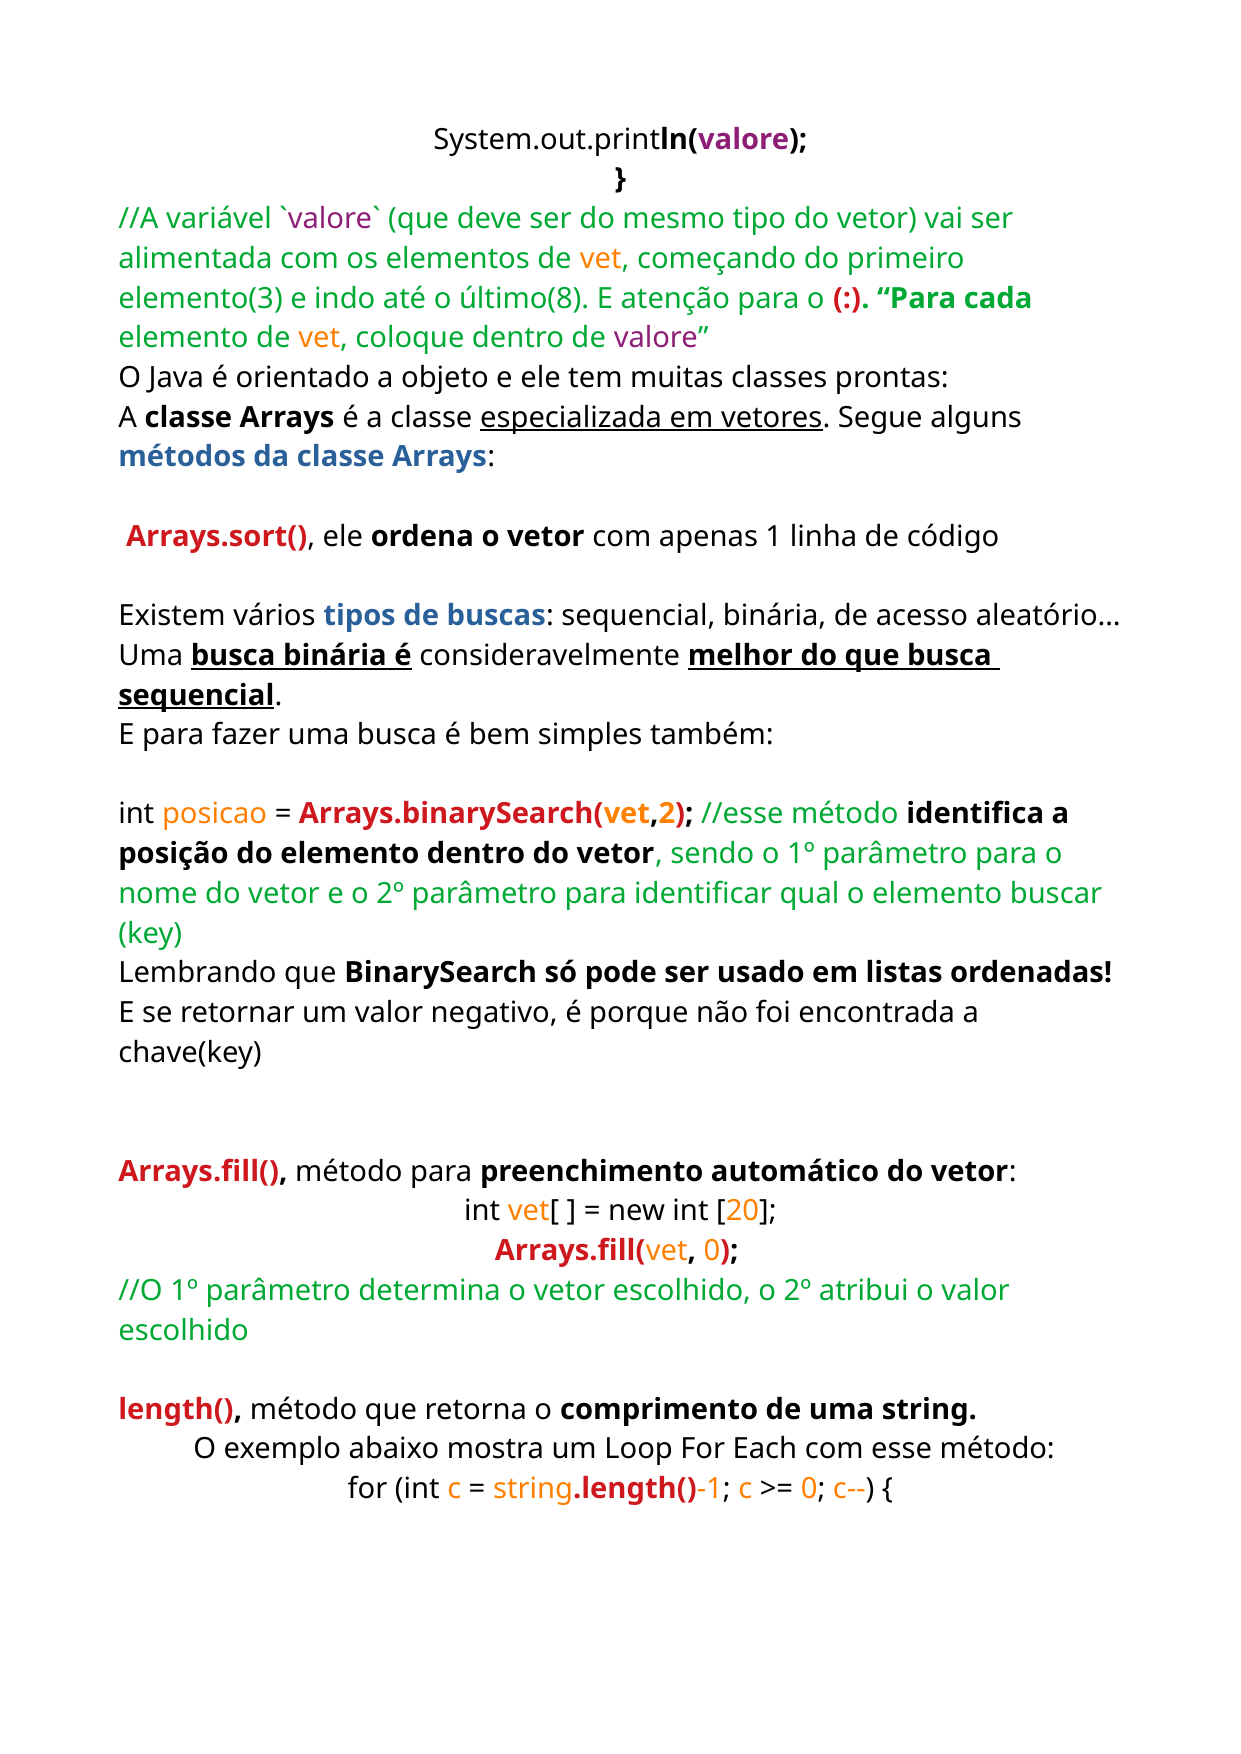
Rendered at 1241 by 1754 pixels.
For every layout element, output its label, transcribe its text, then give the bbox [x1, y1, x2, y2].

text métodos da classe Arrays: [118, 436, 1122, 475]
text //A variável `valore` (que deve ser do mesmo tipo do vetor) vai ser alimentada com os elementos de vet, começando do primeiro elemento(3) e indo até o último(8). E atenção para o (:). “Para cada elemento de vet, coloque dentro de valore” [118, 197, 1122, 356]
text int vet[ ] = new int [20]; [118, 1190, 1122, 1229]
text int posicao = Arrays.binarySearch(vet,2); //esse método identifica a posição do elemento dentro do vetor, sendo o 1º parâmetro para o nome do vetor e o 2º parâmetro para identificar qual o elemento buscar (key) [118, 793, 1122, 952]
text O Java é orientado a objeto e ele tem muitas classes prontas: A classe Arrays é a classe especializada em vetores. Segue alguns [118, 356, 1122, 436]
text //O 1º parâmetro determina o vetor escolhido, o 2º atribui o valor escolhido [118, 1269, 1122, 1348]
text Lembrando que BinarySearch só pode ser usado em listas ordenadas! [118, 952, 1122, 991]
text Arrays.sort(), ele ordena o vetor com apenas 1 linha de código [118, 515, 1122, 555]
text } [118, 158, 1122, 197]
list O exemplo abaixo mostra um Loop For Each com esse método: [156, 1428, 1122, 1467]
text System.out.println(valore); [118, 118, 1122, 158]
text for (int c = string.length()-1; c >= 0; c--) { [118, 1467, 1122, 1507]
text Arrays.fill(vet, 0); [118, 1229, 1122, 1269]
text length(), método que retorna o comprimento de uma string. [118, 1388, 1122, 1428]
text Arrays.fill(), método para preenchimento automático do vetor: [118, 1150, 1122, 1190]
text E para fazer uma busca é bem simples também: [118, 713, 1122, 753]
text E se retornar um valor negativo, é porque não foi encontrada a chave(key) [118, 991, 1122, 1071]
text Uma busca binária é consideravelmente melhor do que busca sequencial. [118, 634, 1122, 713]
text Existem vários tipos de buscas: sequencial, binária, de acesso aleatório… [118, 594, 1122, 634]
